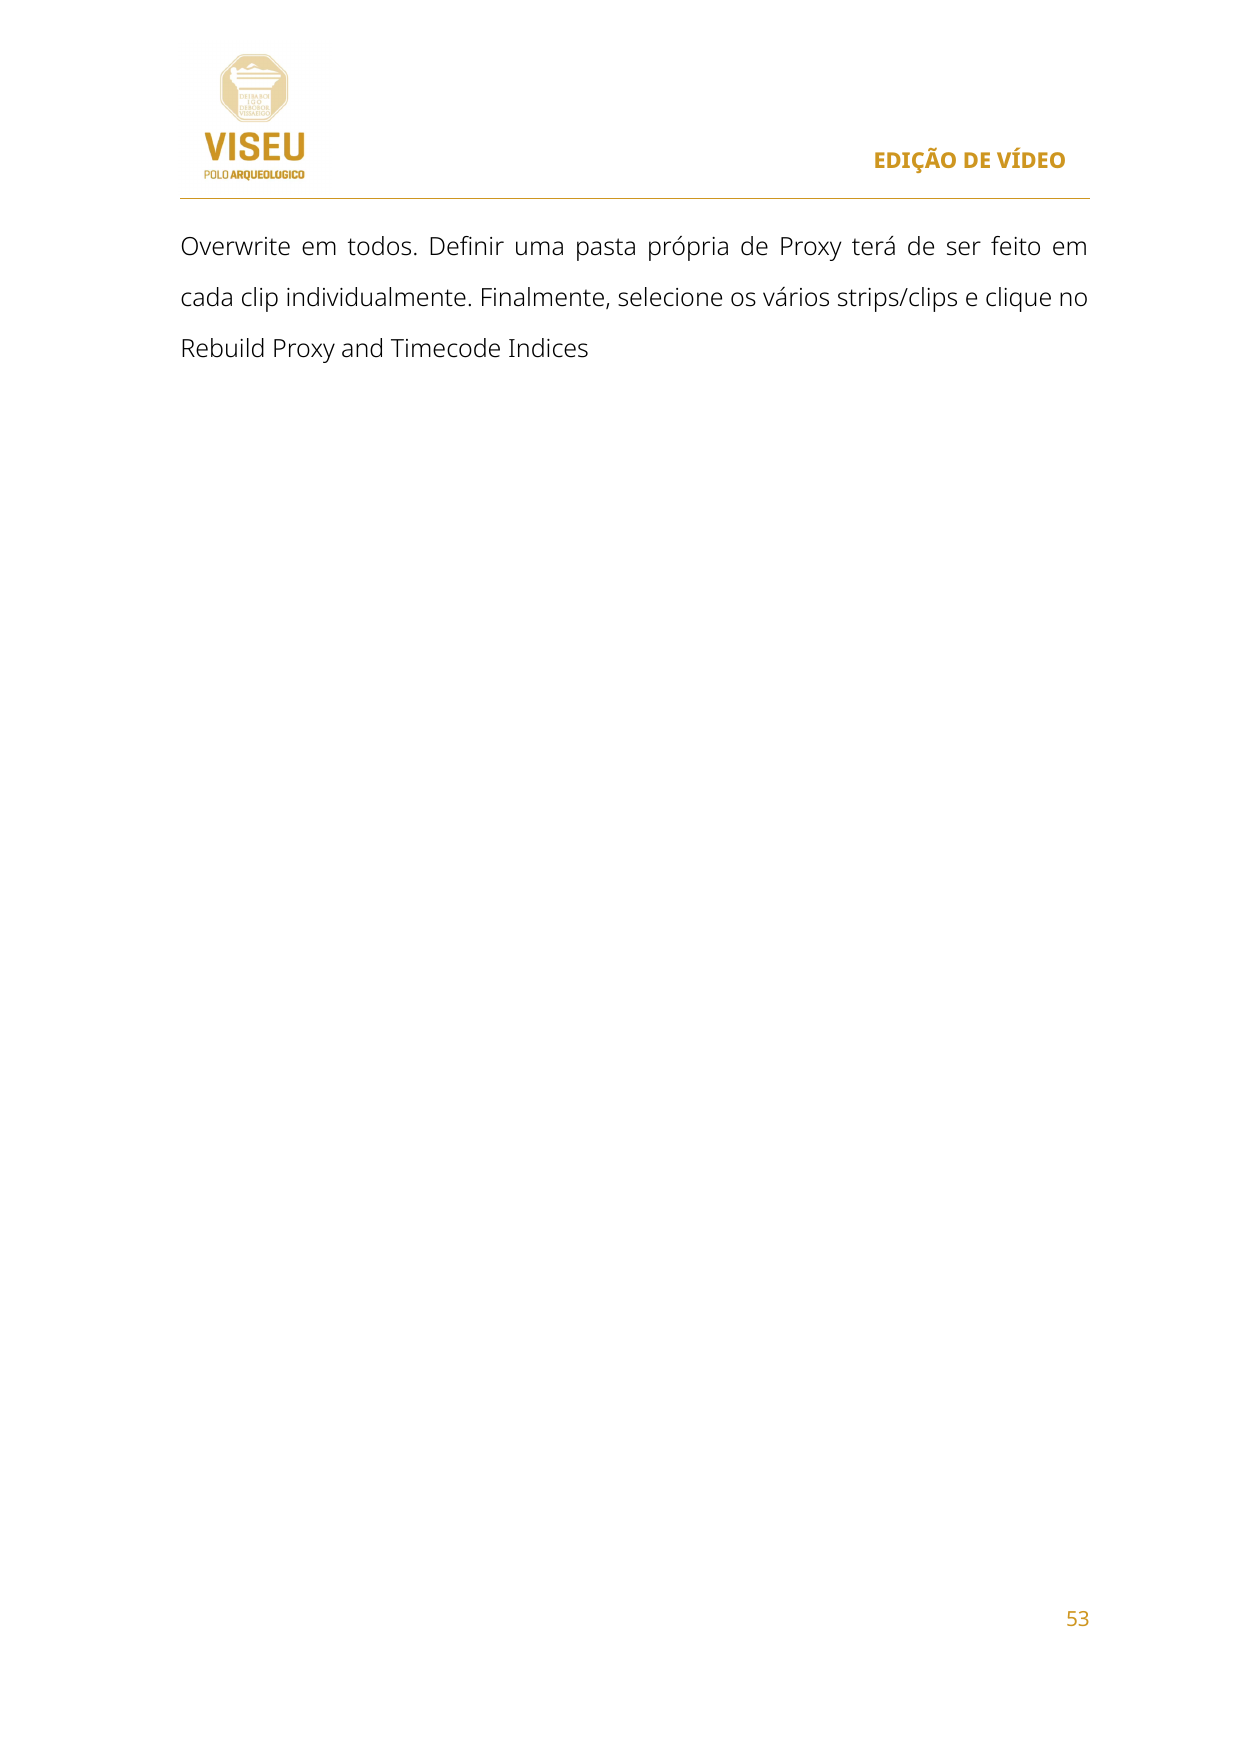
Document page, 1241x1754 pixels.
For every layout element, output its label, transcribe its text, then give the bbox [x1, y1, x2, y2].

text Overwrite em todos. Definir uma pasta própria de Proxy terá de ser feito em cada clip individualmente. Finalmente, selecione os vários strips/clips e clique no Rebuild Proxy and Timecode Indices [180, 228, 1090, 364]
